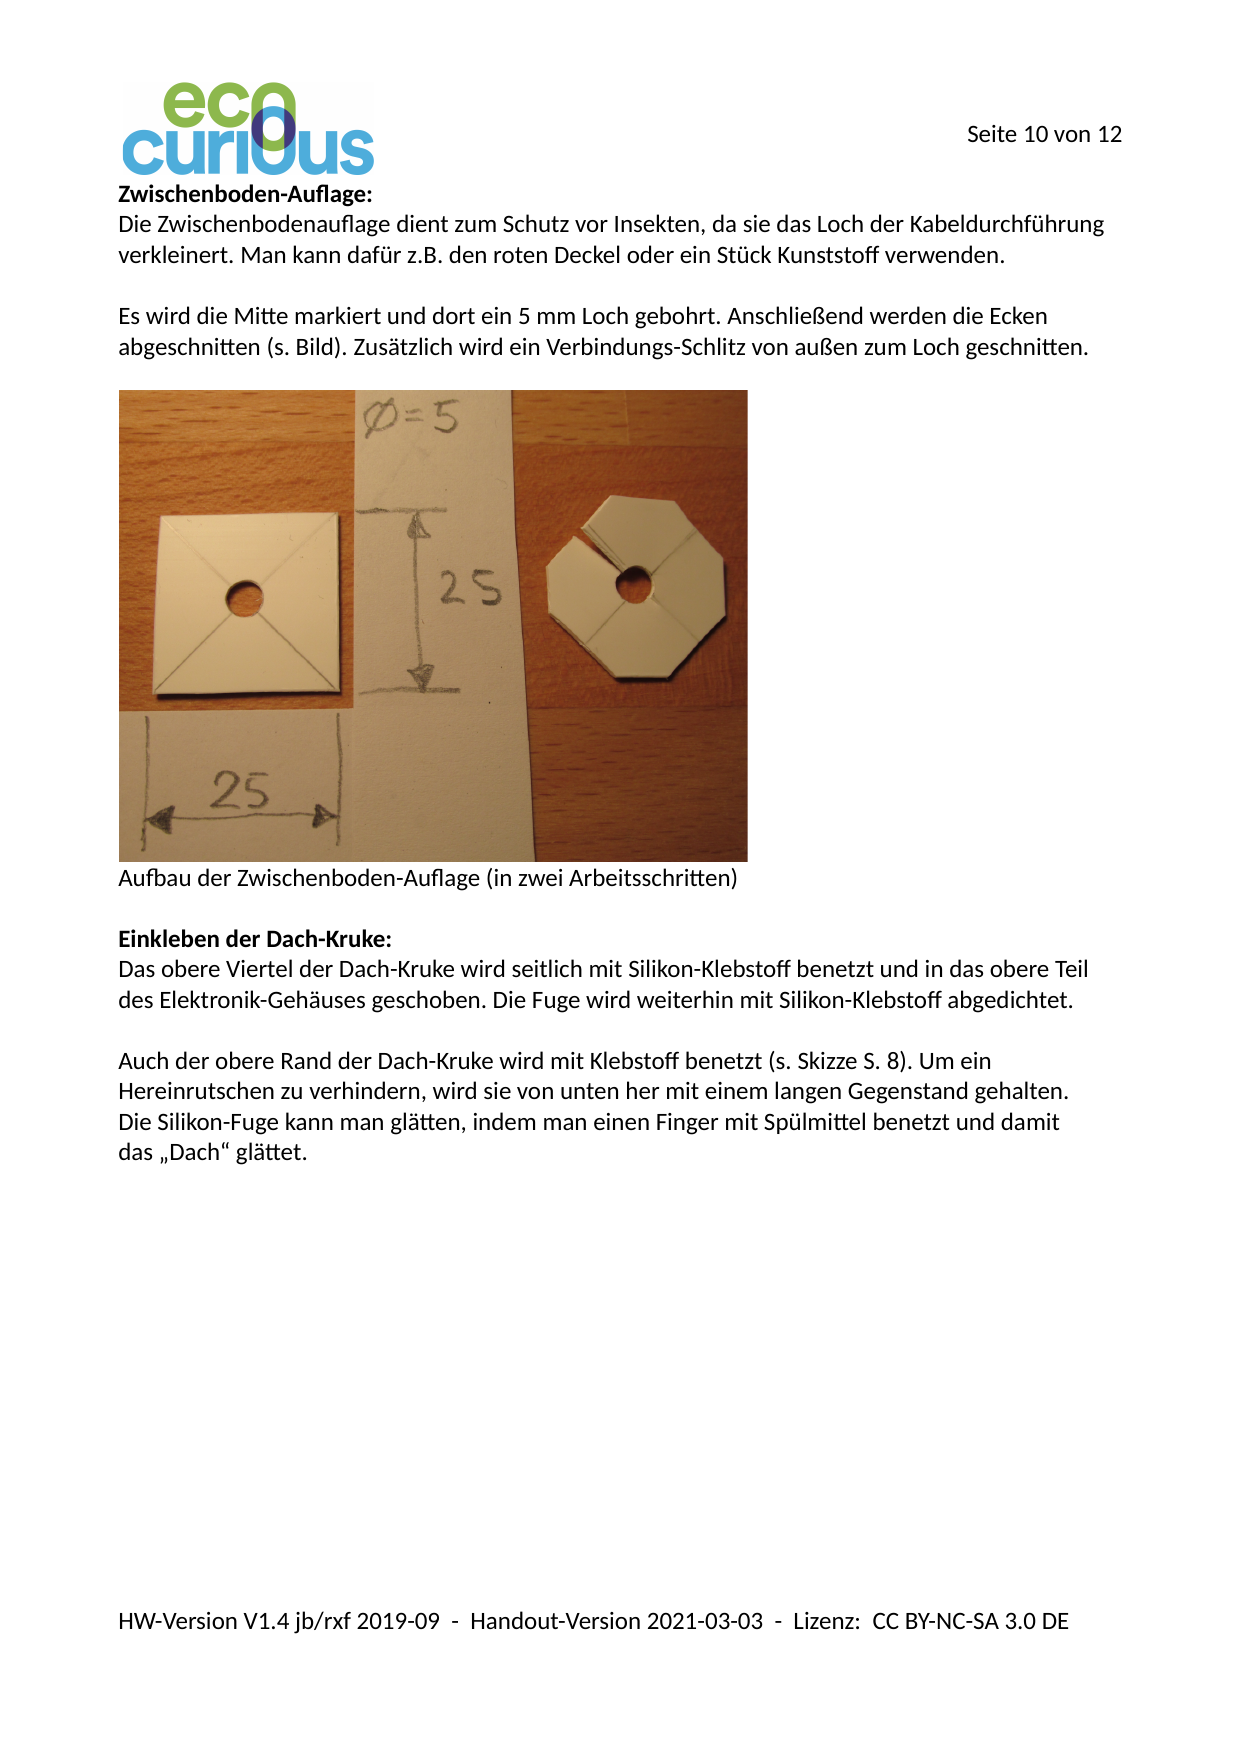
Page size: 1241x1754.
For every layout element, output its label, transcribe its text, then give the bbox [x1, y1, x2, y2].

text Zwischenboden-Auflage: [118, 178, 1122, 209]
text Einkleben der Dach-Kruke: Das obere Viertel der Dach-Kruke wird seitlich mit Silikon-Klebstoff benetzt und in das obere Teil des Elektronik-Gehäuses geschoben. Die Fuge wird weiterhin mit Silikon-Klebstoff abgedichtet. [118, 923, 1122, 1014]
picture [122, 82, 374, 175]
text Die Zwischenbodenauflage dient zum Schutz vor Insekten, da sie das Loch der Kabeldurchführung verkleinert. Man kann dafür z.B. den roten Deckel oder ein Stück Kunststoff verwenden. [118, 209, 1122, 270]
picture [119, 390, 748, 862]
text Es wird die Mitte markiert und dort ein 5 mm Loch gebohrt. Anschließend werden die Ecken abgeschnitten (s. Bild). Zusätzlich wird ein Verbindungs-Schlitz von außen zum Loch geschnitten. [118, 300, 1122, 361]
text Aufbau der Zwischenboden-Auflage (in zwei Arbeitsschritten) [118, 361, 1122, 892]
text Auch der obere Rand der Dach-Kruke wird mit Klebstoff benetzt (s. Skizze S. 8). Um ein Hereinrutschen zu verhindern, wird sie von unten her mit einem langen Gegenstand gehalten. Die Silikon-Fuge kann man glätten, indem man einen Finger mit Spülmittel benetzt und damit das „Dach“ glättet. [118, 1045, 1122, 1167]
